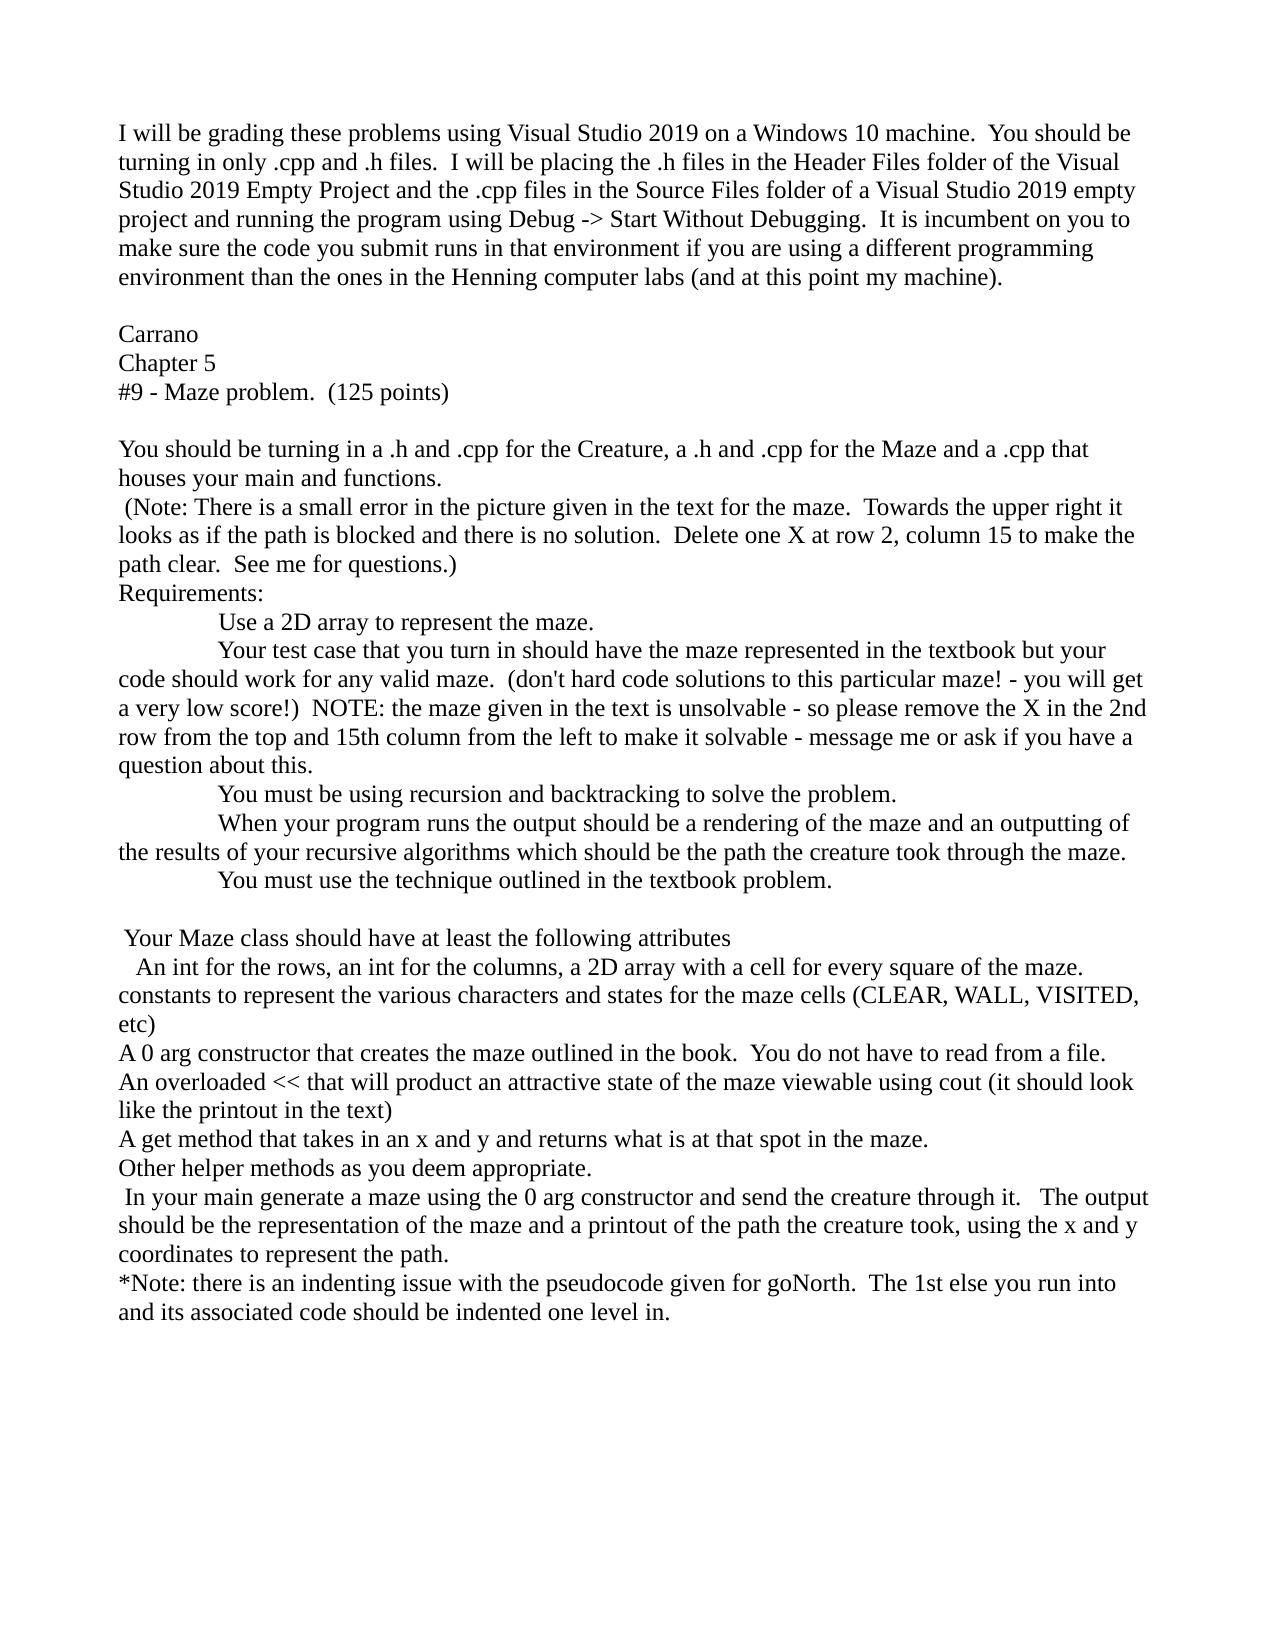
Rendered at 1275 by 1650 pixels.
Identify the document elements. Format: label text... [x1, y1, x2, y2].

text A 0 arg constructor that creates the maze outlined in the book. You do not have to read from a file. [118, 1038, 1157, 1067]
text (Note: There is a small error in the picture given in the text for the maze. Towards the upper right it looks as if the path is blocked and there is no solution. Delete one X at row 2, column 15 to make the path clear. See me for questions.) [118, 492, 1157, 578]
text Chapter 5 [118, 348, 1157, 377]
text #9 - Maze problem. (125 points) [118, 377, 1157, 406]
text You must use the technique outlined in the textbook problem. [118, 866, 1157, 894]
text Other helper methods as you deem appropriate. [118, 1153, 1157, 1182]
text Requirements: [118, 578, 1157, 607]
text I will be grading these problems using Visual Studio 2019 on a Windows 10 machine. You should be turning in only .cpp and .h files. I will be placing the .h files in the Header Files folder of the Visual Studio 2019 Empty Project and the .cpp files in the Source Files folder of a Visual Studio 2019 empty project and running the program using Debug -> Start Without Debugging. It is incumbent on you to make sure the code you submit runs in that environment if you are using a different programming environment than the ones in the Henning computer labs (and at this point my machine). [118, 118, 1157, 291]
text In your main generate a maze using the 0 arg constructor and send the creature through it. The output should be the representation of the maze and a printout of the path the creature took, using the x and y coordinates to represent the path. [118, 1182, 1157, 1268]
text An int for the rows, an int for the columns, a 2D array with a cell for every square of the maze. [118, 952, 1157, 981]
text Use a 2D array to represent the maze. [118, 607, 1157, 636]
text *Note: there is an indenting issue with the pseudocode given for goNorth. The 1st else you run into and its associated code should be indented one level in. [118, 1268, 1157, 1326]
text Your test case that you turn in should have the maze represented in the textbook but your code should work for any valid maze. (don't hard code solutions to this particular maze! - you will get a very low score!) NOTE: the maze given in the text is unsolvable - so please remove the X in the 2nd row from the top and 15th column from the left to make it solvable - message me or ask if you have a question about this. [118, 636, 1157, 779]
text When your program runs the output should be a rendering of the maze and an outputting of the results of your recursive algorithms which should be the path the creature took through the maze. [118, 808, 1157, 866]
text You should be turning in a .h and .cpp for the Creature, a .h and .cpp for the Maze and a .cpp that houses your main and functions. [118, 434, 1157, 492]
text You must be using recursion and backtracking to solve the problem. [118, 779, 1157, 808]
text constants to represent the various characters and states for the maze cells (CLEAR, WALL, VISITED, etc) [118, 981, 1157, 1038]
text An overloaded << that will product an attractive state of the maze viewable using cout (it should look like the printout in the text) [118, 1067, 1157, 1124]
text A get method that takes in an x and y and returns what is at that spot in the maze. [118, 1124, 1157, 1153]
text Your Maze class should have at least the following attributes [118, 923, 1157, 952]
text Carrano [118, 319, 1157, 348]
